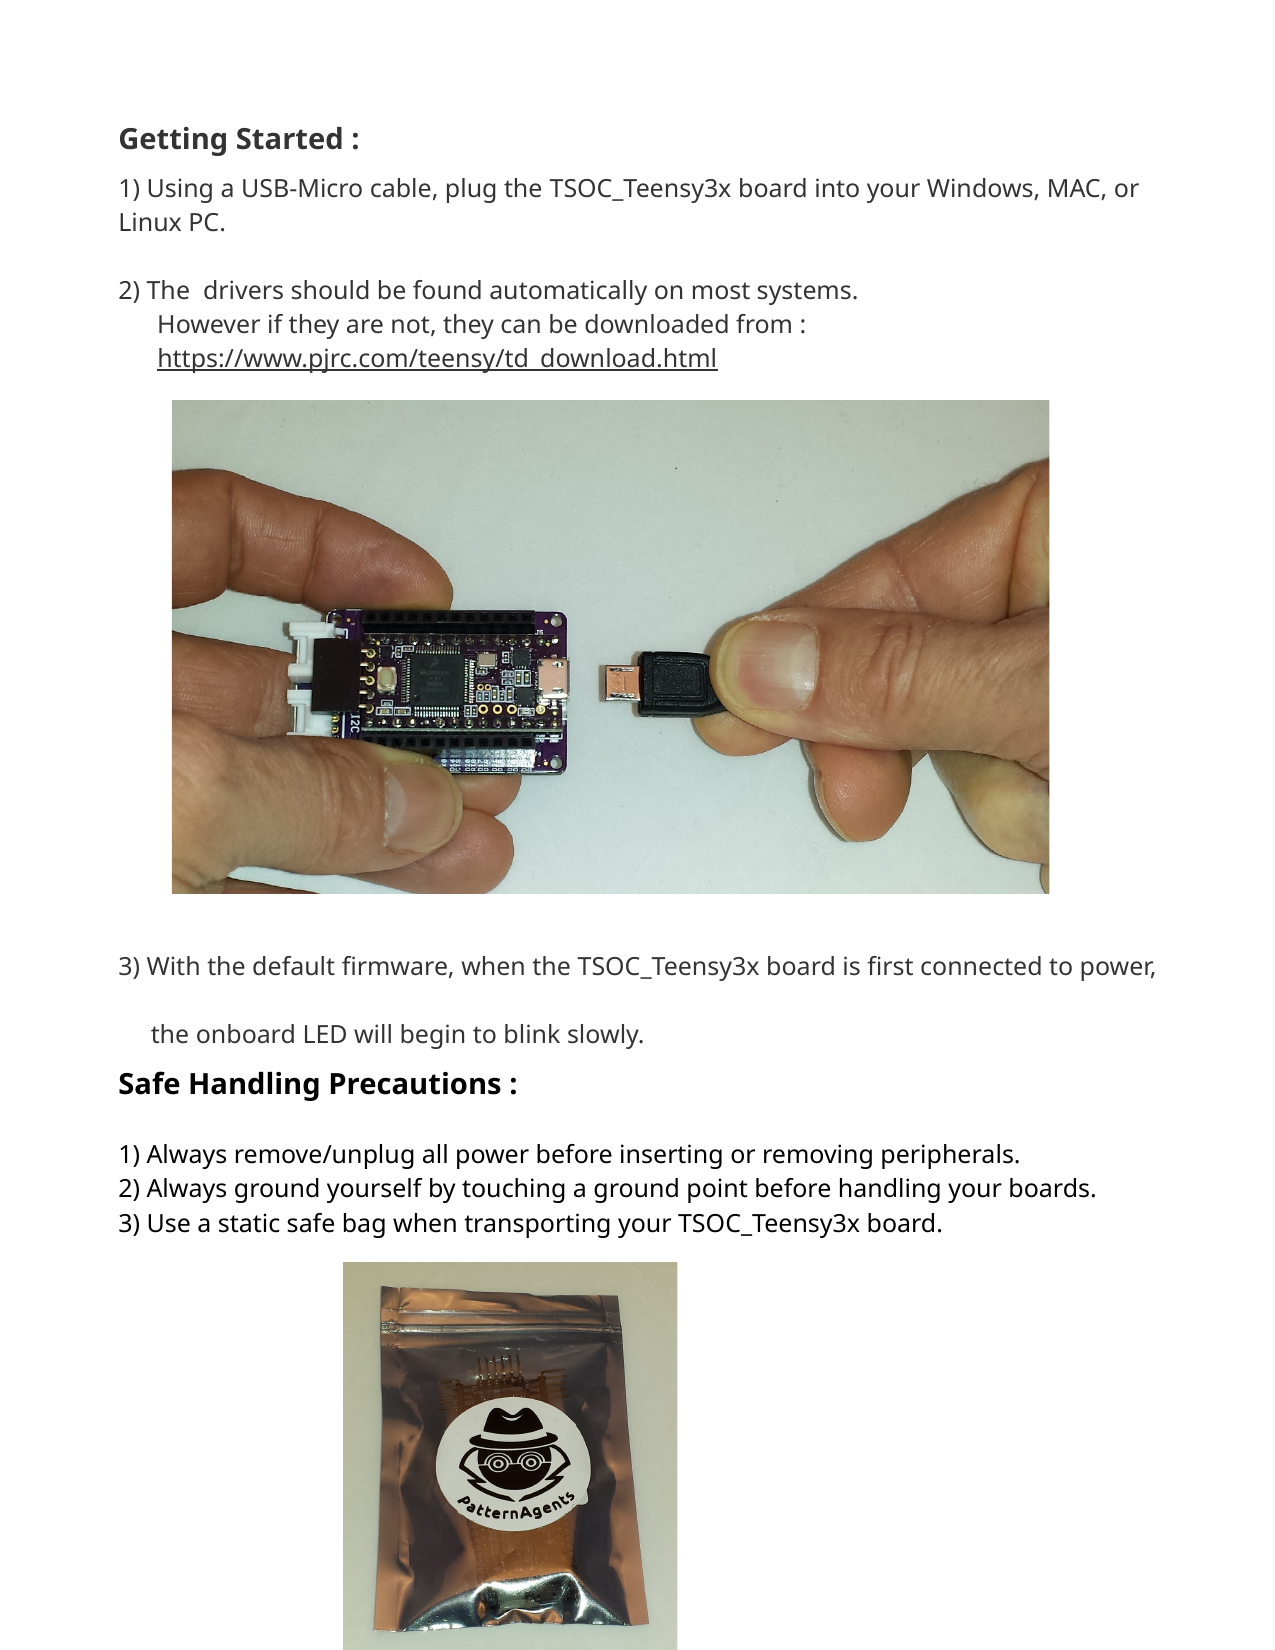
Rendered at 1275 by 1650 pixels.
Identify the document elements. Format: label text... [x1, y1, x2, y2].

text 3) With the default firmware, when the TSOC_Teensy3x board is first connected to power, the onboard LED will begin to blink slowly. [118, 949, 1157, 1051]
text Safe Handling Precautions : 1) Always remove/unplug all power before inserting or removing peripherals. 2) Always ground yourself by touching a ground point before handling your boards. 3) Use a static safe bag when transporting your TSOC_Teensy3x board. [118, 1063, 1157, 1239]
picture [171, 400, 1050, 894]
text Getting Started : [118, 118, 1157, 158]
text 1) Using a USB-Micro cable, plug the TSOC_Teensy3x board into your Windows, MAC, or Linux PC. 2) The drivers should be found automatically on most systems. However if they are not, they can be downloaded from : https://www.pjrc.com/teensy/td_download.html [118, 170, 1157, 375]
picture [343, 1262, 678, 1650]
